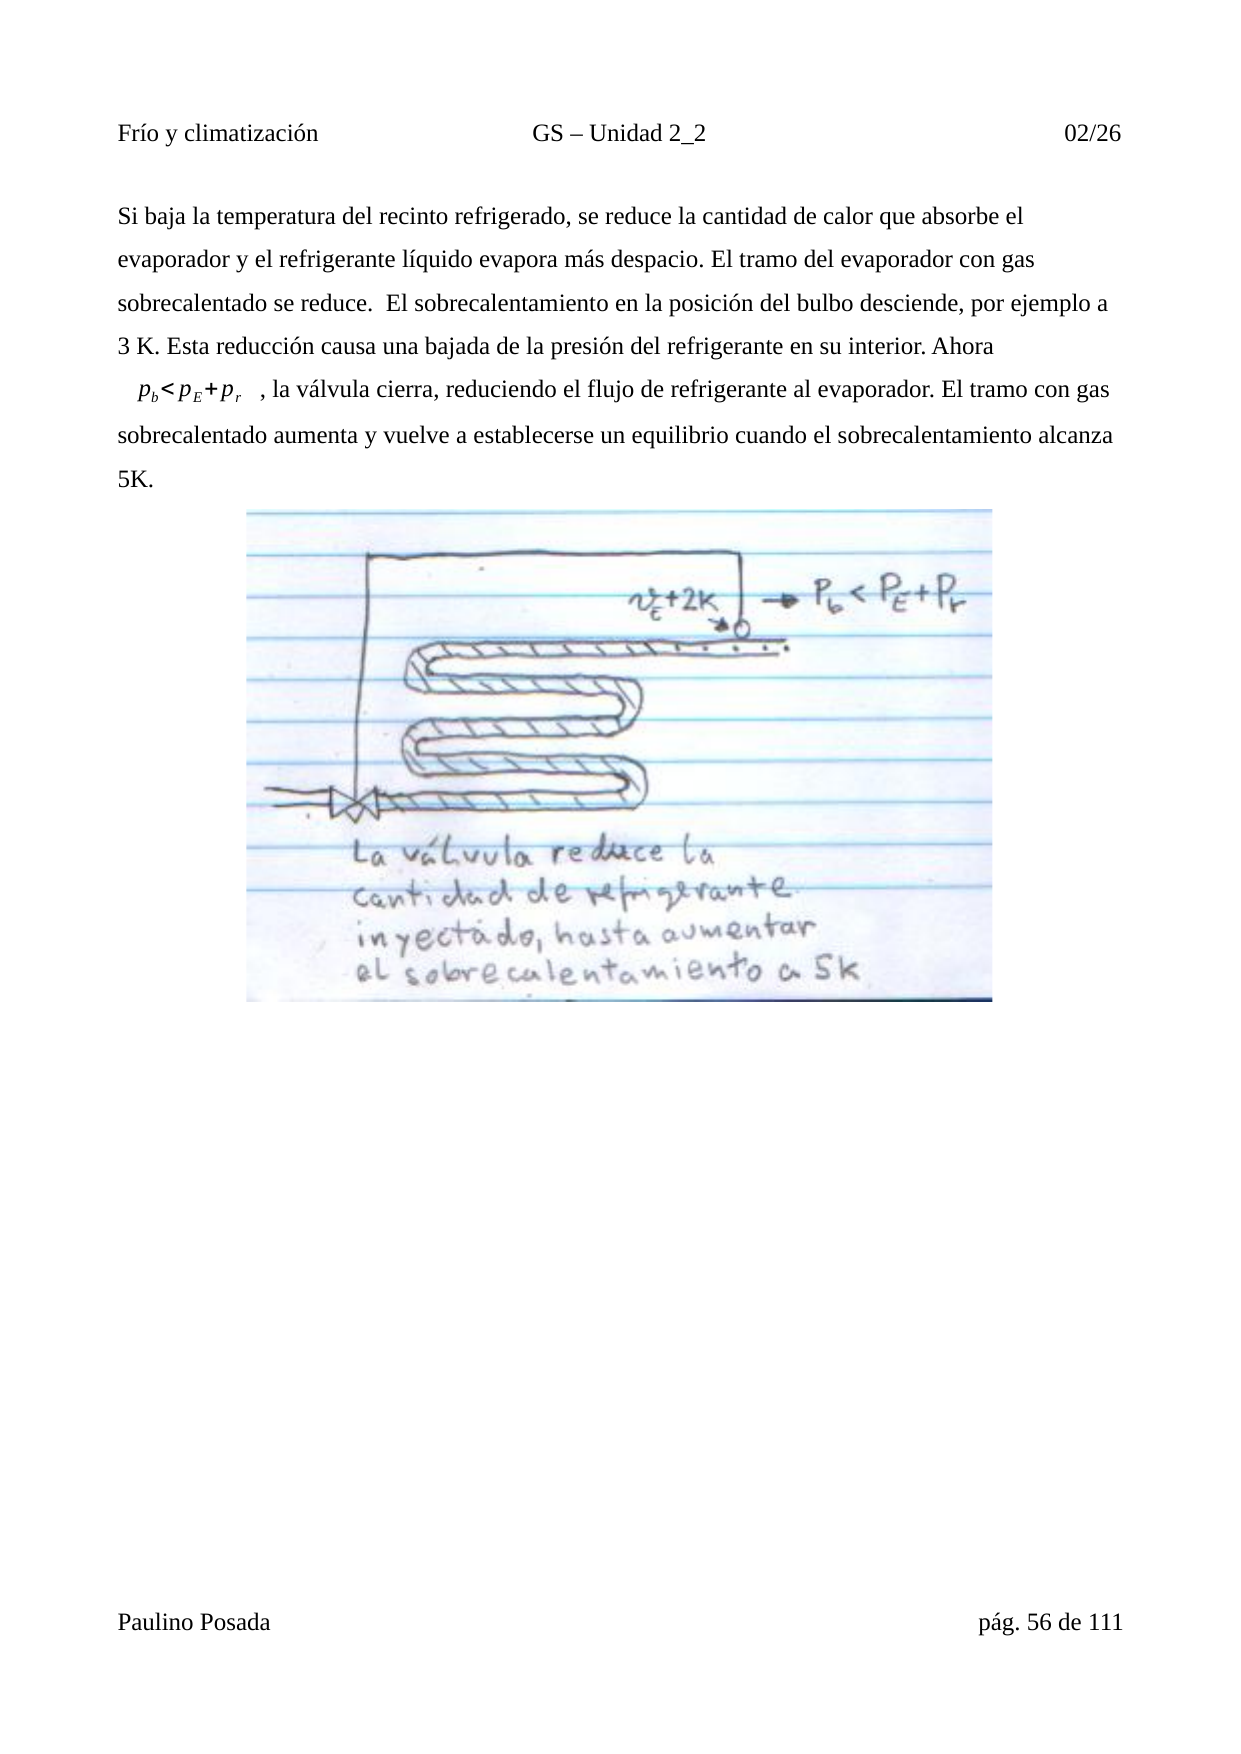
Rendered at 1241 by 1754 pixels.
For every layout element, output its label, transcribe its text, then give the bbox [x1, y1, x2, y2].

text Si baja la temperatura del recinto refrigerado, se reduce la cantidad de calor que absorbe el evaporador y el refrigerante líquido evapora más despacio. El tramo del evaporador con gas sobrecalentado se reduce. El sobrecalentamiento en la posición del bulbo desciende, por ejemplo a 3 K. Esta reducción causa una bajada de la presión del refrigerante en su interior. Ahora , la válvula cierra, reduciendo el flujo de refrigerante al evaporador. El tramo con gas sobrecalentado aumenta y vuelve a establecerse un equilibrio cuando el sobrecalentamiento alcanza 5K. [117, 201, 1123, 492]
picture [246, 509, 993, 1002]
